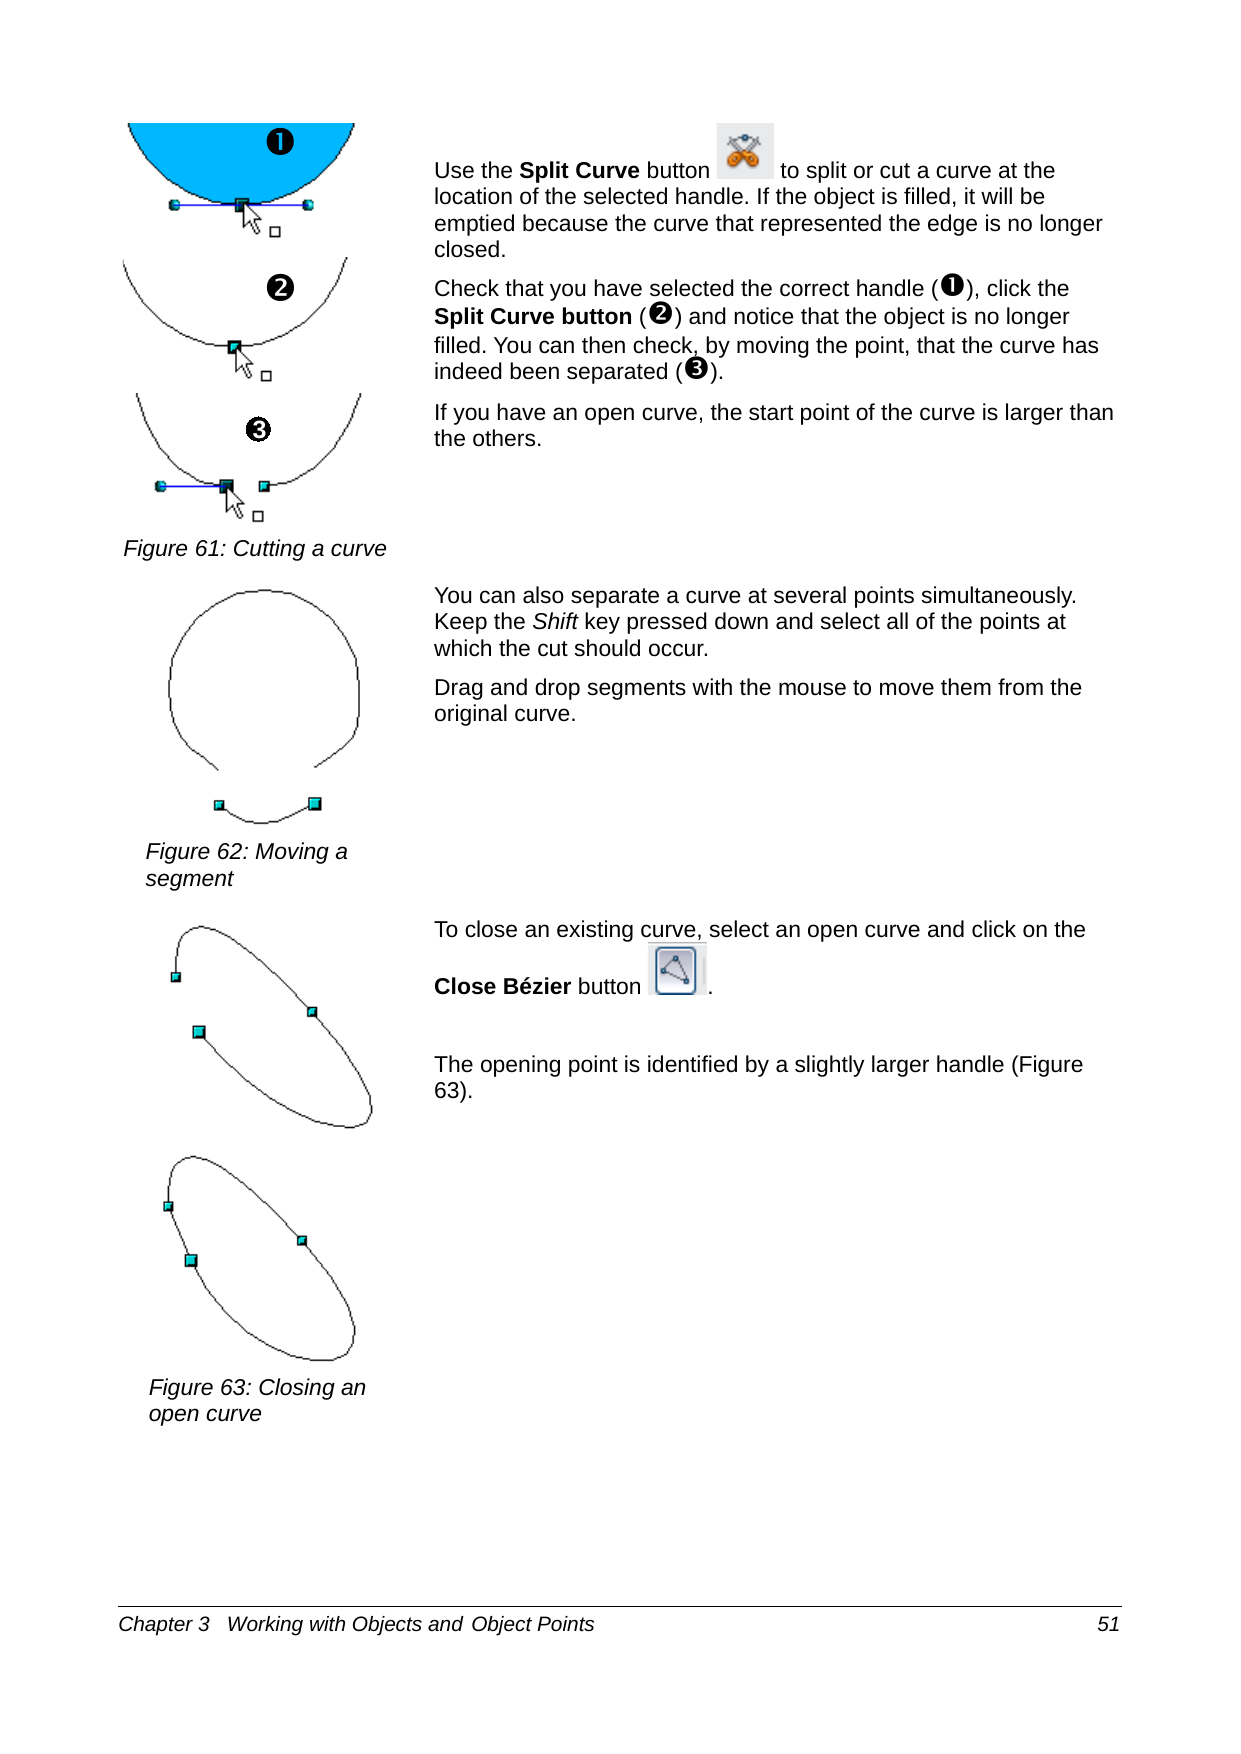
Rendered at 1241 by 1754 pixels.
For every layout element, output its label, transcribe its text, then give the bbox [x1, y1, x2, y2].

picture [647, 942, 707, 995]
picture [122, 123, 370, 536]
table_cell To close an existing curve, select an open curve and click on the Close Bézier button . The opening point is identified by a slightly larger handle (Figure 63). [428, 911, 1122, 1456]
table_cell You can also separate a curve at several points simultaneously. Keep the Shift key pressed down and select all of the points at which the cut should occur. Drag and drop segments with the mouse to move them from the original curve. [428, 576, 1122, 911]
table_cell Use the Split Curve button to split or cut a curve at the location of the selected handle. If the object is filled, it will be emptied because the curve that represented the edge is no longer closed. Check that you have selected the correct handle (➊), click the Split Curve button (➋) and notice that the object is no longer filled. You can then check, by moving the point, that the curve has indeed been separated (➌). If you have an open curve, the start point of the curve is larger than the others. [428, 118, 1122, 576]
table_cell [117, 911, 428, 1373]
table_cell [117, 118, 428, 576]
picture [145, 582, 385, 839]
picture [148, 916, 387, 1374]
table_cell [117, 1374, 428, 1456]
table_cell [117, 576, 428, 911]
picture [716, 123, 774, 179]
